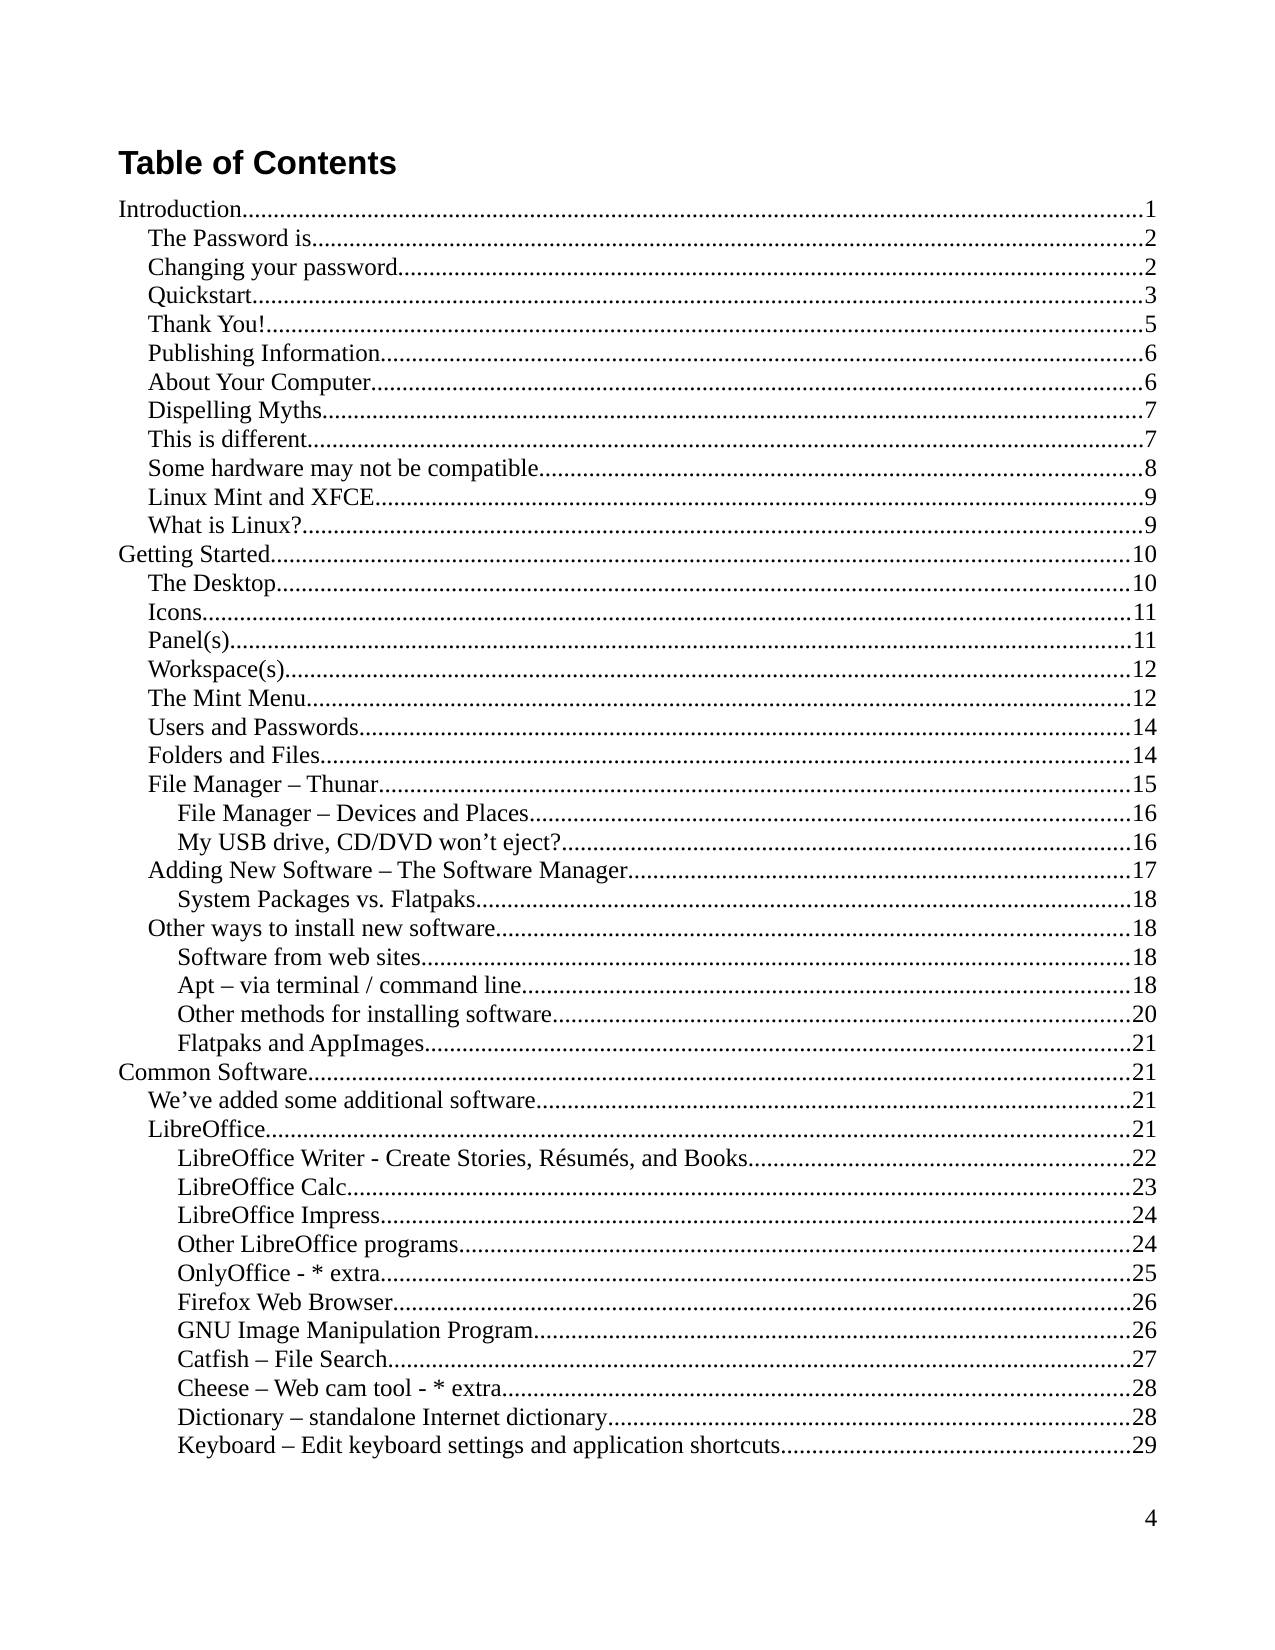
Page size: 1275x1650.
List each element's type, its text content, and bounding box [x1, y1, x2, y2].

text The Mint Menu 12 [148, 683, 1157, 712]
text Other LibreOffice programs 24 [177, 1229, 1157, 1258]
text Getting Started 10 [118, 539, 1157, 568]
subtitle Table of Contents [118, 143, 1157, 182]
text LibreOffice 21 [148, 1114, 1157, 1143]
text Thank You! 5 [148, 309, 1157, 338]
text Folders and Files 14 [148, 740, 1157, 769]
text File Manager – Thunar 15 [148, 769, 1157, 798]
text About Your Computer 6 [148, 367, 1157, 395]
text Introduction 1 [118, 194, 1157, 223]
text What is Linux? 9 [148, 510, 1157, 539]
text GNU Image Manipulation Program 26 [177, 1315, 1157, 1344]
text Workspace(s) 12 [148, 654, 1157, 683]
text Dictionary – standalone Internet dictionary 28 [177, 1402, 1157, 1430]
text Firefox Web Browser 26 [177, 1287, 1157, 1315]
text Panel(s) 11 [148, 625, 1157, 654]
text Software from web sites. 18 [177, 942, 1157, 970]
text Cheese – Web cam tool - * extra 28 [177, 1373, 1157, 1402]
text Adding New Software – The Software Manager 17 [148, 855, 1157, 884]
text Changing your password 2 [148, 252, 1157, 280]
text Quickstart 3 [148, 280, 1157, 309]
text This is different 7 [148, 424, 1157, 453]
text The Desktop 10 [148, 568, 1157, 597]
text Dispelling Myths 7 [148, 395, 1157, 424]
text System Packages vs. Flatpaks 18 [177, 884, 1157, 913]
text Other methods for installing software 20 [177, 999, 1157, 1028]
text File Manager – Devices and Places 16 [177, 798, 1157, 827]
text Catfish – File Search 27 [177, 1344, 1157, 1373]
text OnlyOffice - * extra 25 [177, 1258, 1157, 1287]
text We’ve added some additional software 21 [148, 1085, 1157, 1114]
text Common Software 21 [118, 1057, 1157, 1085]
text LibreOffice Calc 23 [177, 1172, 1157, 1200]
text The Password is... 2 [148, 223, 1157, 252]
text Some hardware may not be compatible 8 [148, 453, 1157, 482]
text Publishing Information 6 [148, 338, 1157, 367]
text Apt – via terminal / command line 18 [177, 970, 1157, 999]
text LibreOffice Impress 24 [177, 1200, 1157, 1229]
text Linux Mint and XFCE 9 [148, 482, 1157, 510]
text LibreOffice Writer - Create Stories, Résumés, and Books 22 [177, 1143, 1157, 1172]
text Icons 11 [148, 597, 1157, 625]
text My USB drive, CD/DVD won’t eject? 16 [177, 827, 1157, 855]
text Other ways to install new software 18 [148, 913, 1157, 942]
text Users and Passwords 14 [148, 712, 1157, 740]
text Flatpaks and AppImages 21 [177, 1028, 1157, 1057]
text Keyboard – Edit keyboard settings and application shortcuts 29 [177, 1430, 1157, 1459]
